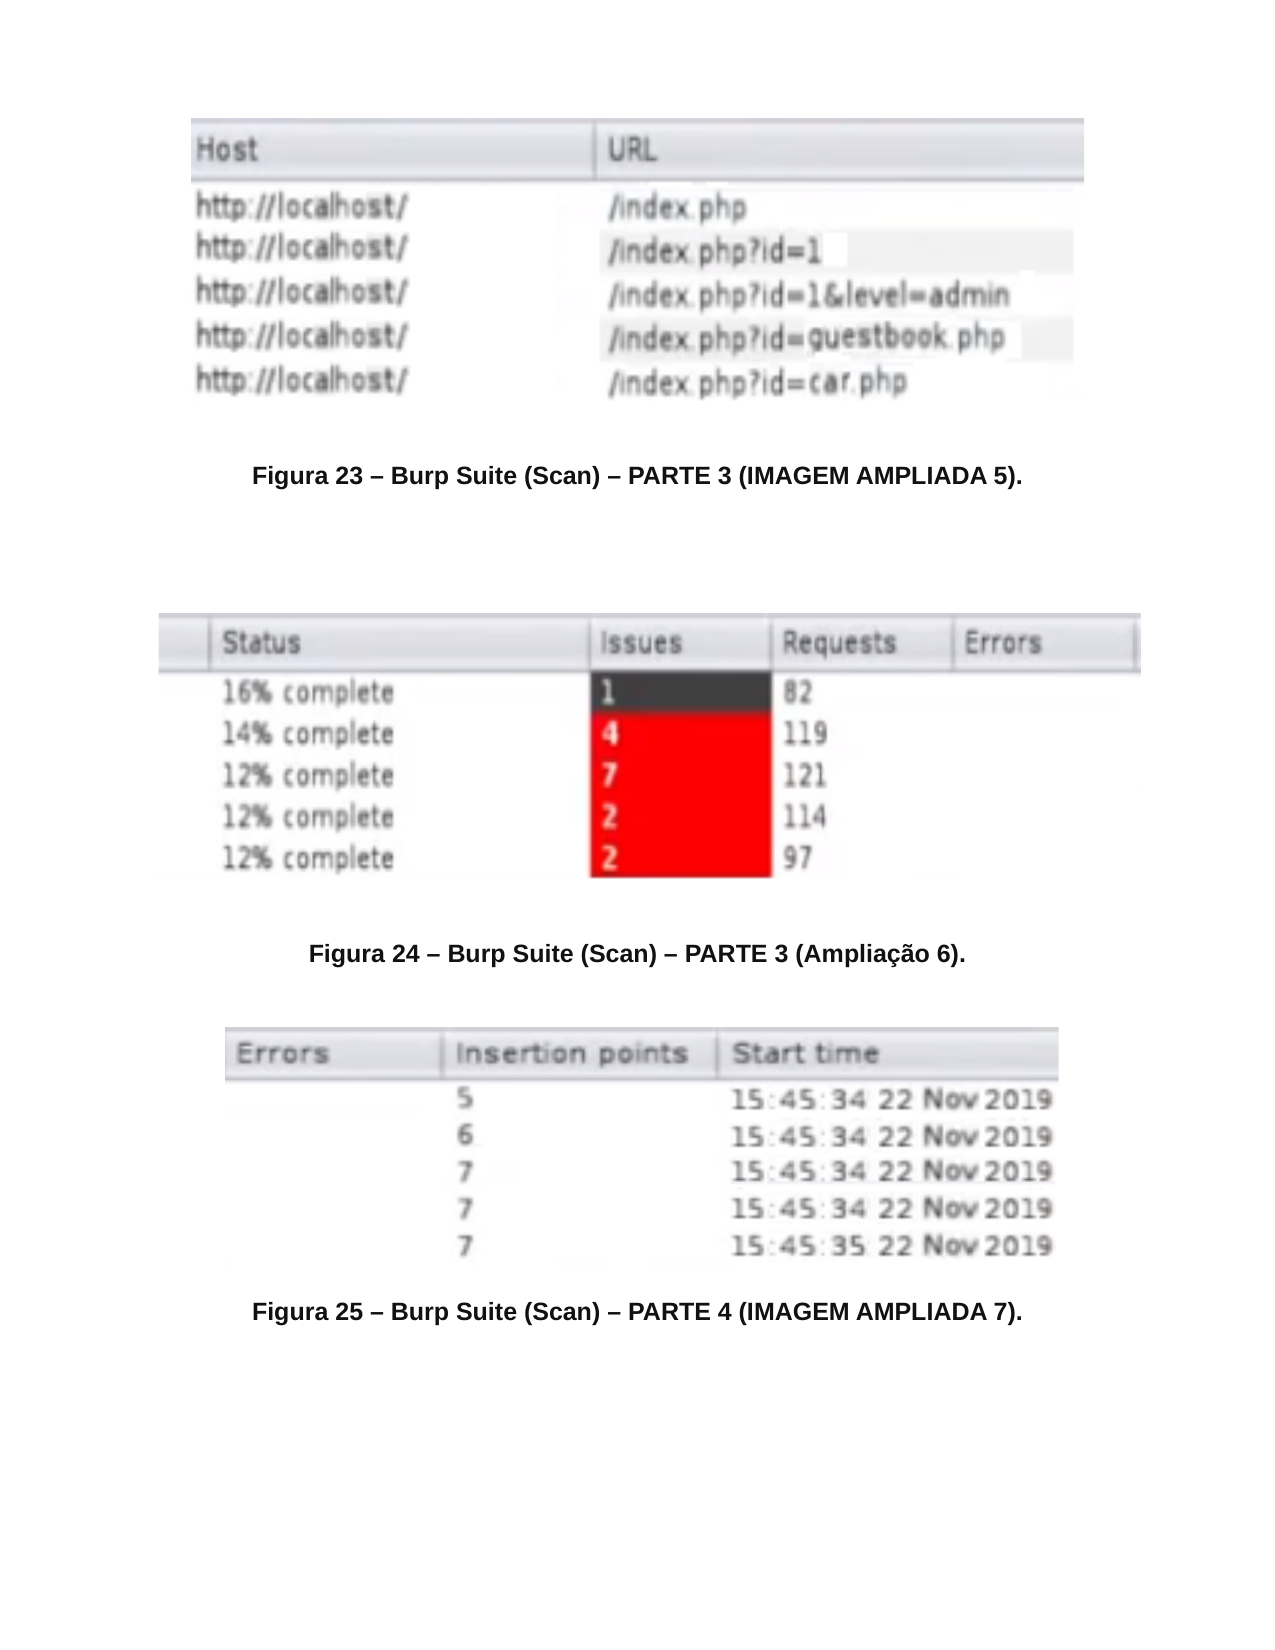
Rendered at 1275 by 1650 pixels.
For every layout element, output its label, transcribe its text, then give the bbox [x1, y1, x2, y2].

text Figura 25 – Burp Suite (Scan) – PARTE 4 (IMAGEM AMPLIADA 7). [118, 1297, 1157, 1326]
picture [191, 118, 1085, 404]
picture [158, 613, 1141, 882]
text Figura 24 – Burp Suite (Scan) – PARTE 3 (Ampliação 6). [118, 939, 1157, 968]
picture [225, 1027, 1059, 1268]
text Figura 23 – Burp Suite (Scan) – PARTE 3 (IMAGEM AMPLIADA 5). [118, 461, 1157, 490]
